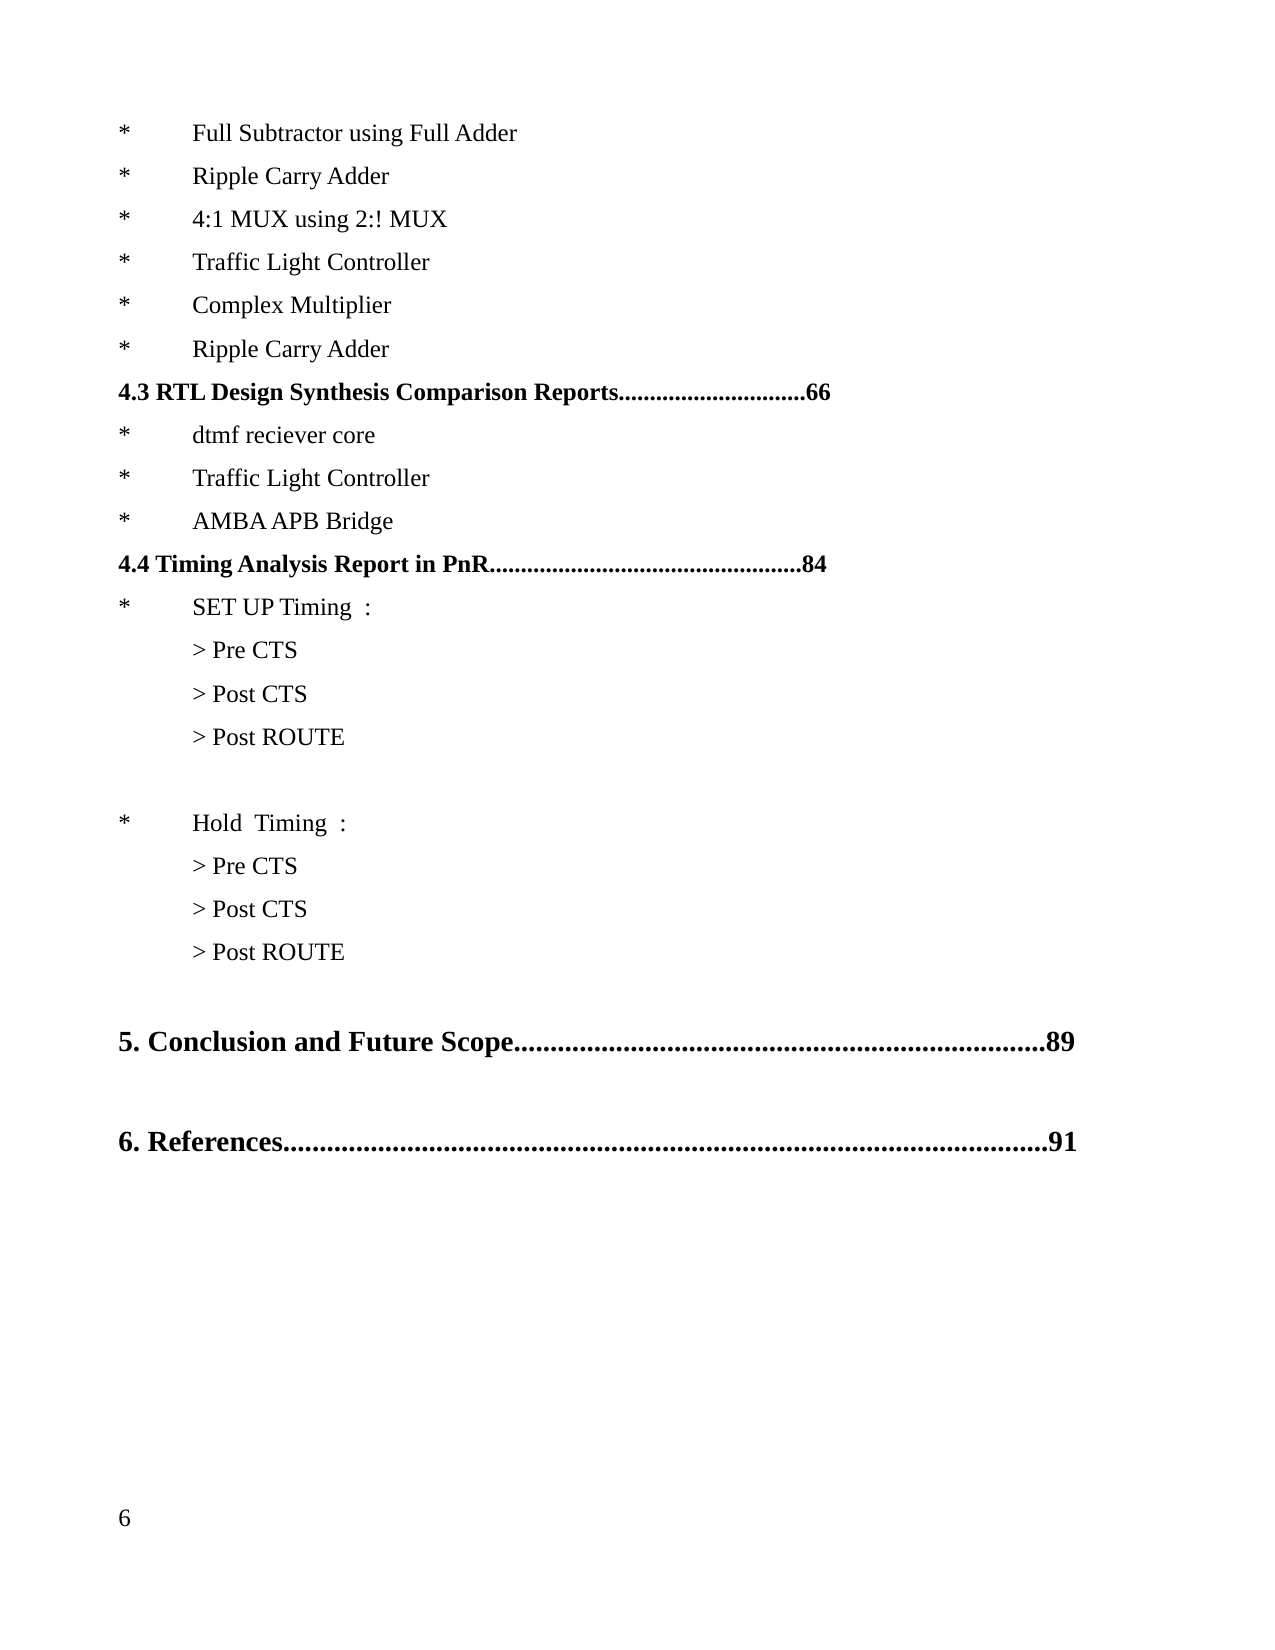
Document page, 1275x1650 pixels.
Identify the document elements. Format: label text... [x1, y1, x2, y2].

text * SET UP Timing : [118, 592, 1157, 621]
text * Ripple Carry Adder [118, 161, 1157, 190]
text > Post ROUTE [118, 937, 1157, 966]
text * Full Subtractor using Full Adder [118, 118, 1157, 147]
text 4.3 RTL Design Synthesis Comparison Reports..............................66 [118, 377, 1157, 406]
text > Post CTS [118, 679, 1157, 707]
text 5. Conclusion and Future Scope.........................................................................89 [118, 1024, 1157, 1057]
text 6. References.........................................................................................................91 [118, 1124, 1157, 1158]
text * Hold Timing : [118, 808, 1157, 837]
text > Pre CTS [118, 636, 1157, 664]
text > Post CTS [118, 894, 1157, 923]
text > Post ROUTE [118, 722, 1157, 751]
text * dtmf reciever core [118, 420, 1157, 449]
text * Complex Multiplier [118, 291, 1157, 319]
text * Traffic Light Controller [118, 463, 1157, 492]
text * AMBA APB Bridge [118, 506, 1157, 535]
text * Traffic Light Controller [118, 247, 1157, 276]
text > Pre CTS [118, 851, 1157, 880]
text 4.4 Timing Analysis Report in PnR..................................................84 [118, 549, 1157, 578]
text * Ripple Carry Adder [118, 334, 1157, 362]
text * 4:1 MUX using 2:! MUX [118, 204, 1157, 233]
